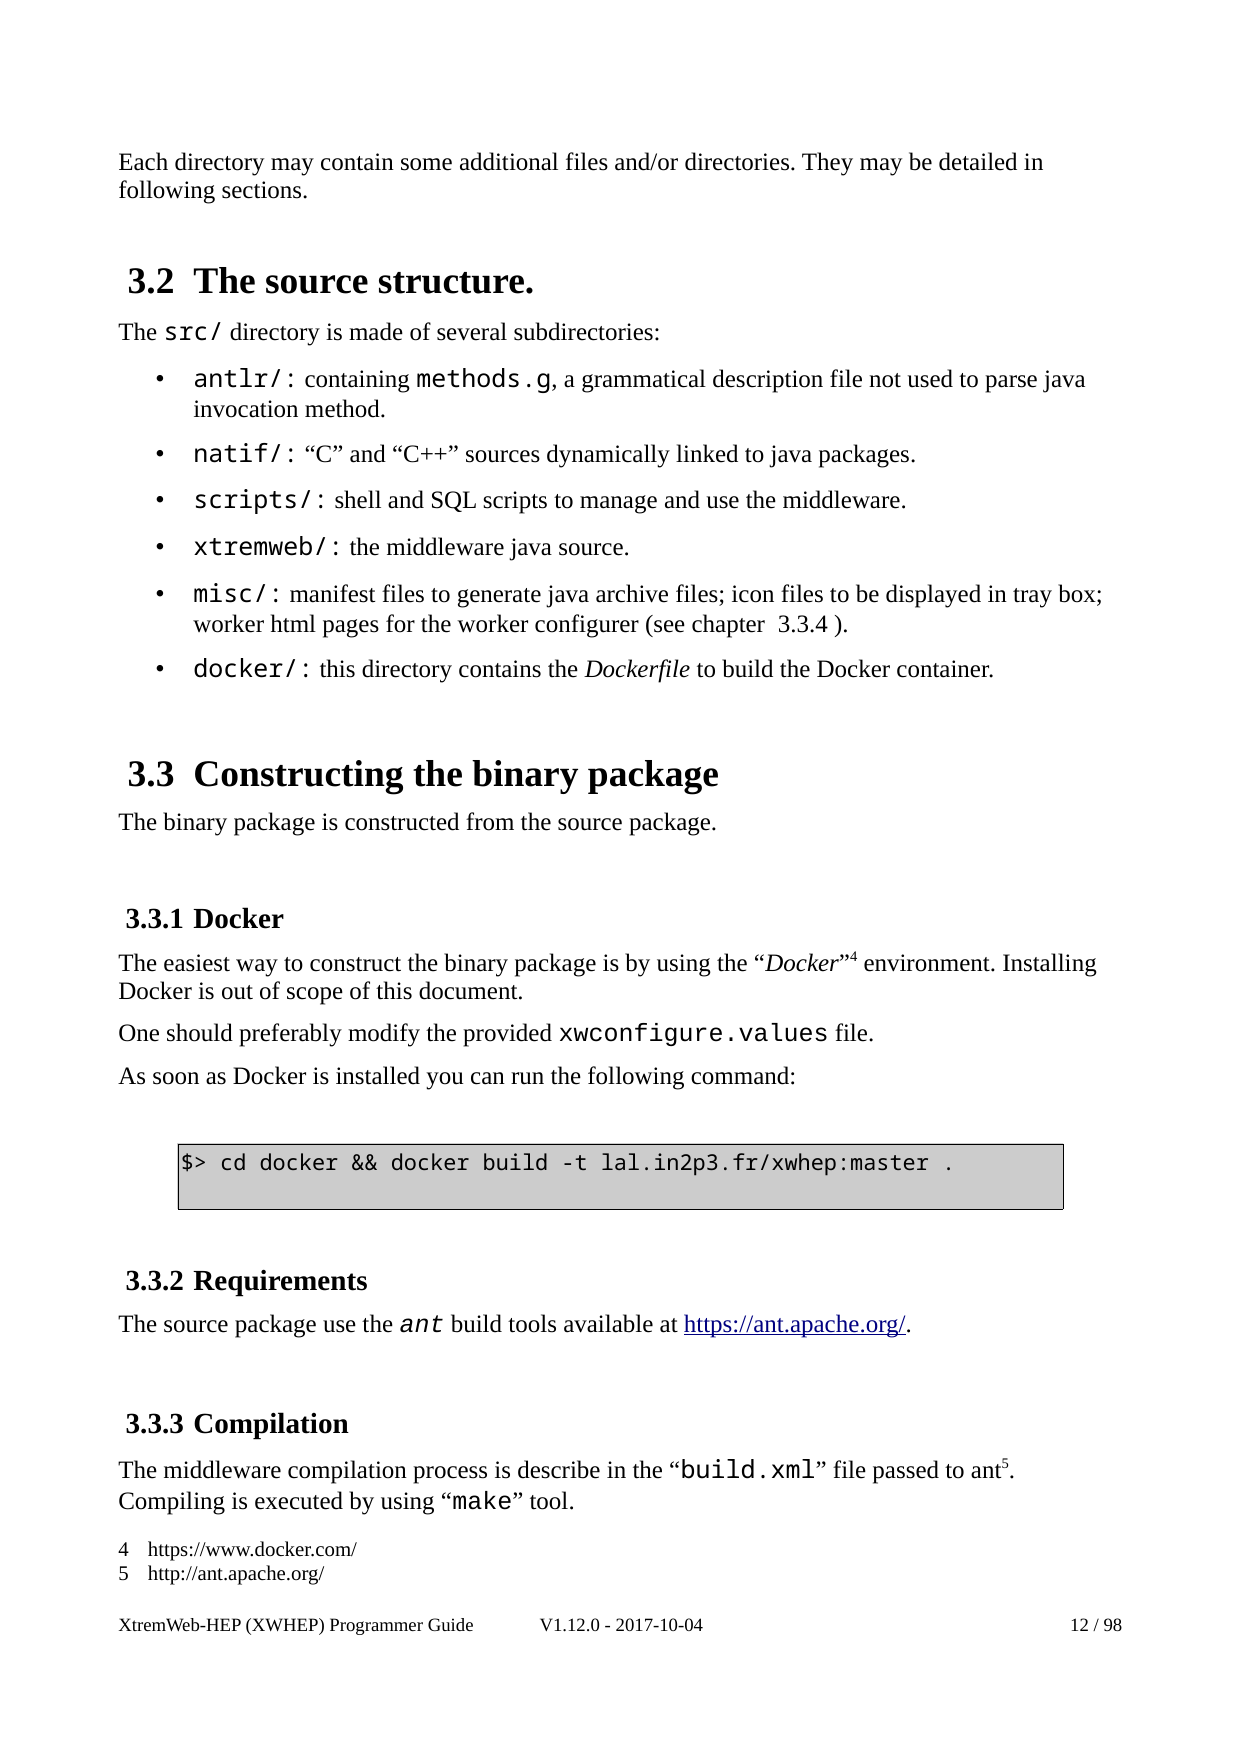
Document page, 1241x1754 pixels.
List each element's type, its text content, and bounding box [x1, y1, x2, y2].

list natif/: “C” and “C++” sources dynamically linked to java packages. [156, 436, 1122, 470]
text Each directory may contain some additional files and/or directories. They may be detailed in following sections. [118, 147, 1122, 204]
text The binary package is constructed from the source package. [118, 807, 1122, 835]
text http://ant.apache.org/ [118, 1561, 1122, 1585]
list antlr/: containing methods.g, a grammatical description file not used to parse java invocation method. [156, 360, 1122, 423]
subtitle The source structure. [118, 258, 1122, 301]
list misc/: manifest files to generate java archive files; icon files to be displayed in tray box; worker html pages for the worker configurer (see chapter 3.3.4). [156, 575, 1122, 638]
text The src/ directory is made of several subdirectories: [118, 314, 1122, 348]
subtitle Constructing the binary package [118, 751, 1122, 794]
subtitle Compilation [118, 1406, 1122, 1439]
list docker/: this directory contains the Dockerfile to build the Docker container. [156, 651, 1122, 685]
list xtremweb/: the middleware java source. [156, 529, 1122, 563]
list scripts/: shell and SQL scripts to manage and use the middleware. [156, 482, 1122, 516]
text The easiest way to construct the binary package is by using the “Docker” environment. Installing Docker is out of scope of this document. [118, 948, 1122, 1005]
text One should preferably modify the provided xwconfigure.values file. [118, 1018, 1122, 1048]
subtitle Requirements [118, 1263, 1122, 1296]
text As soon as Docker is installed you can run the following command: [118, 1061, 1122, 1090]
text $> cd docker && docker build -t lal.in2p3.fr/xwhep:master . [179, 1145, 1063, 1173]
text The source package use the ant build tools available at https://ant.apache.org/. [118, 1309, 1122, 1340]
text https://www.docker.com/ [118, 1537, 1122, 1561]
text The middleware compilation process is describe in the “build.xml” file passed to ant. Compiling is executed by using “make” tool. [118, 1452, 1122, 1517]
subtitle Docker [118, 902, 1122, 935]
